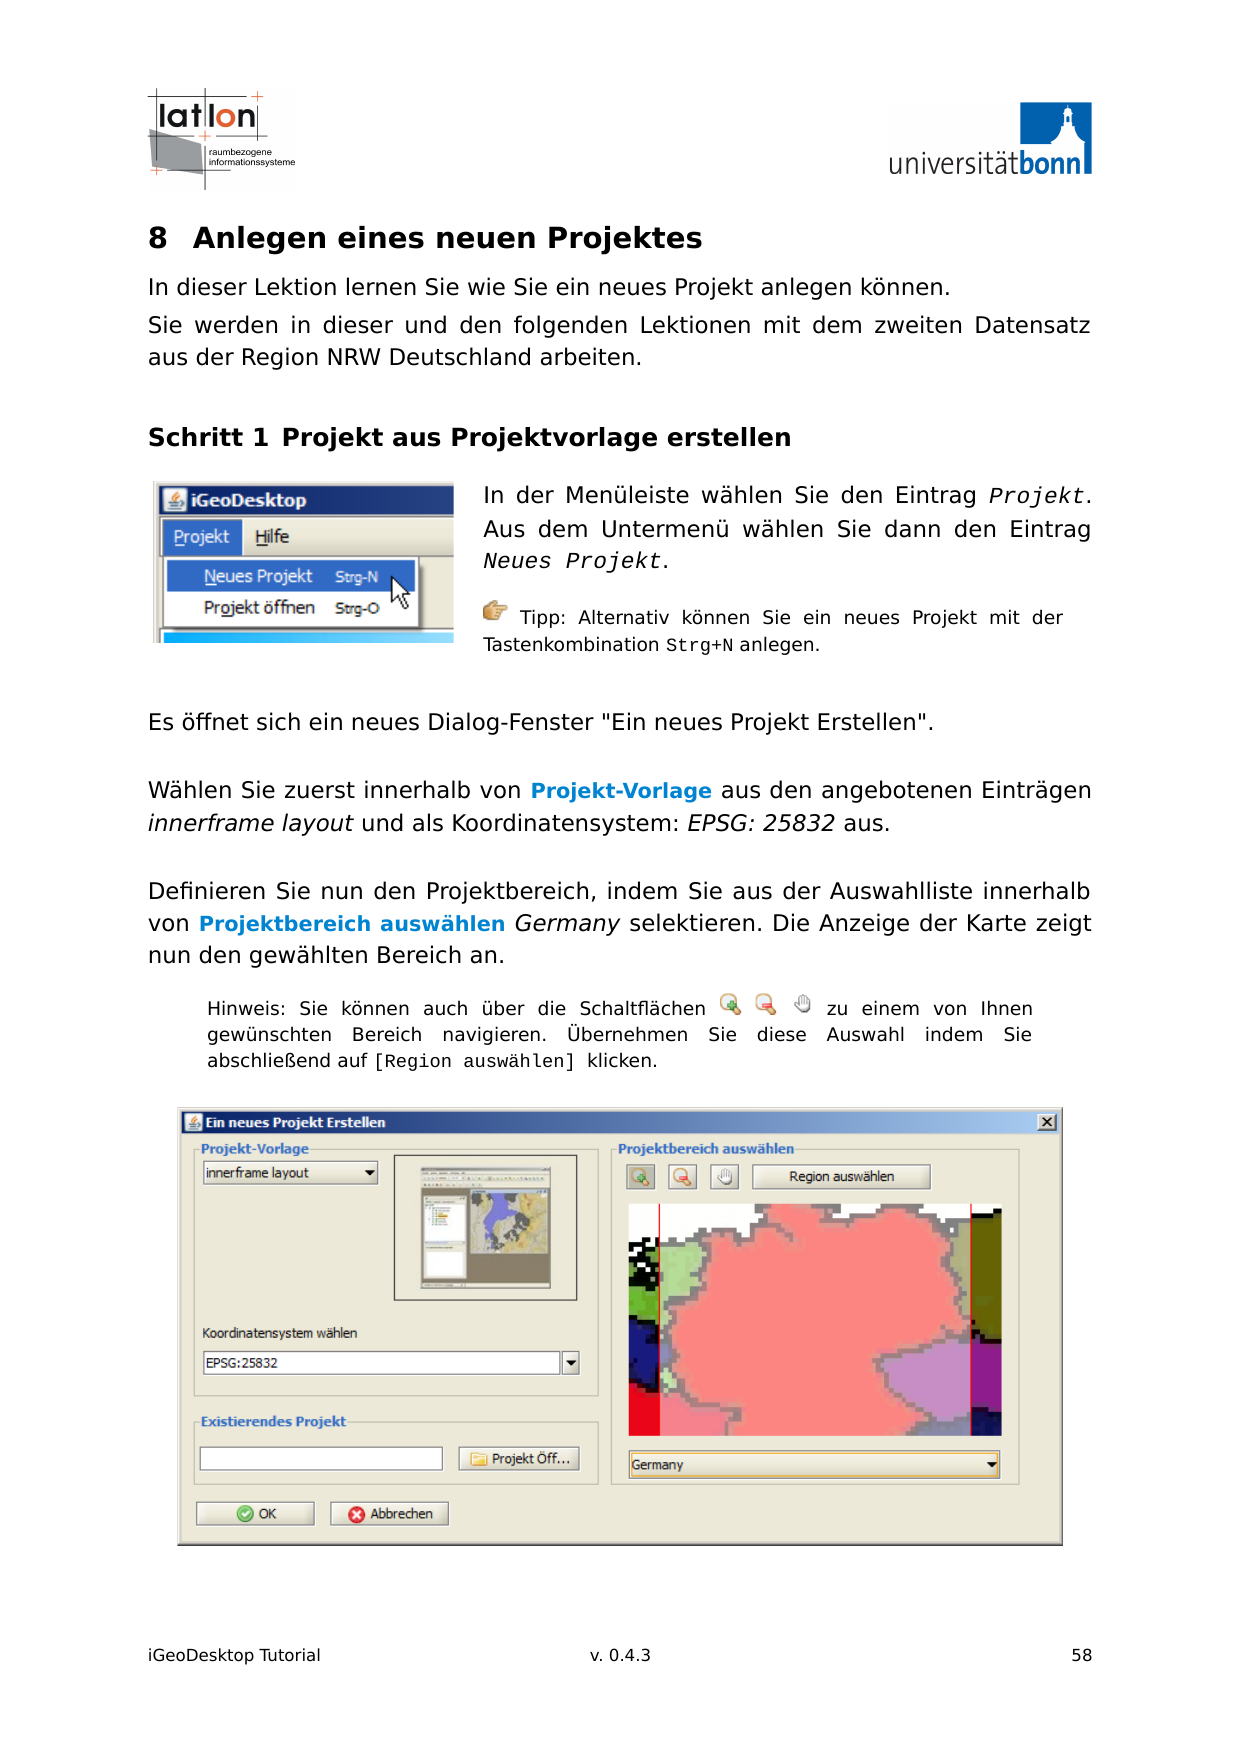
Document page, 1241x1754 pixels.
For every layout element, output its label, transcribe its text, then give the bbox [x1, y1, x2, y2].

subtitle Projekt aus Projektvorlage erstellen [148, 423, 1092, 452]
picture [791, 992, 814, 1015]
text Definieren Sie nun den Projektbereich, indem Sie aus der Auswahlliste innerhalb von Projektbereich auswählen Germany selektieren. Die Anzeige der Karte zeigt nun den gewählten Bereich an. [148, 878, 1092, 969]
picture [889, 102, 1093, 174]
list Sie werden in dieser und den folgenden Lektionen mit dem zweiten Datensatz aus der Region NRW Deutschland arbeiten. [148, 312, 1092, 370]
picture [720, 992, 743, 1015]
text In der Menüleiste wählen Sie den Eintrag Projekt. Aus dem Untermenü wählen Sie dann den Eintrag Neues Projekt. [148, 482, 1092, 576]
picture [483, 599, 509, 625]
picture [177, 1107, 1063, 1546]
text Wählen Sie zuerst innerhalb von Projekt-Vorlage aus den angebotenen Einträgen innerframe layout und als Koordinatensystem: EPSG: 25832 aus. [148, 778, 1092, 836]
picture [755, 992, 778, 1015]
subtitle Anlegen eines neuen Projektes [148, 221, 1092, 255]
picture [147, 88, 295, 190]
list In dieser Lektion lernen Sie wie Sie ein neues Projekt anlegen können. [148, 274, 1092, 301]
text Tipp: Alternativ können Sie ein neues Pro­jekt mit der Tastenkombination Strg+N anlegen. [148, 600, 1063, 657]
text Hinweis: Sie können auch über die Schaltflächen zu einem von Ihnen gewünschten Bereich navigieren. Übernehmen Sie diese Auswahl indem Sie abschließend auf [Region auswählen] klicken. [207, 993, 1033, 1073]
text Es öffnet sich ein neues Dialog-Fenster "Ein neues Projekt Erstellen". [148, 709, 1092, 736]
